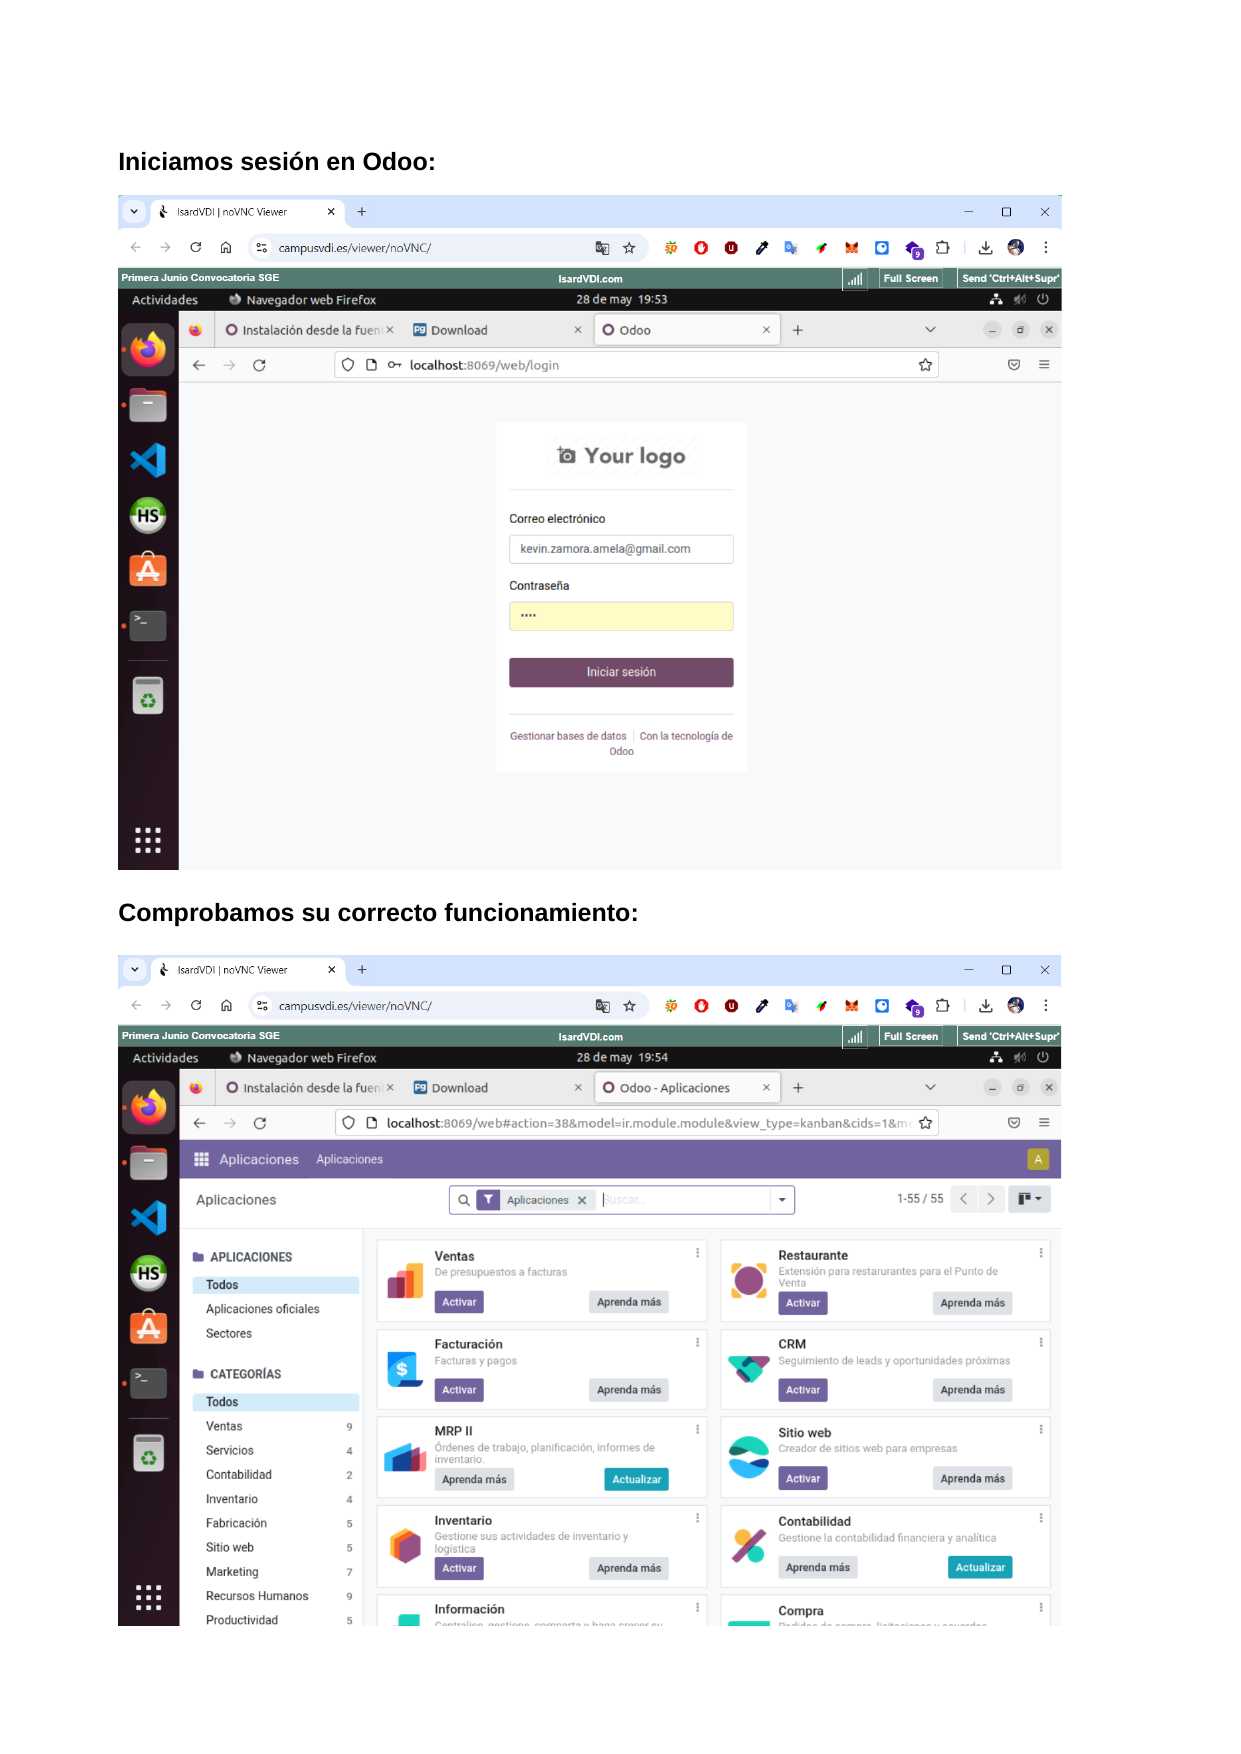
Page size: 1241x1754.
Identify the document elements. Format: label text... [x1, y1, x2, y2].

text Comprobamos su correcto funcionamiento: [118, 898, 1122, 927]
picture [118, 955, 1062, 1626]
picture [118, 195, 1062, 870]
text Iniciamos sesión en Odoo: [118, 147, 1122, 176]
